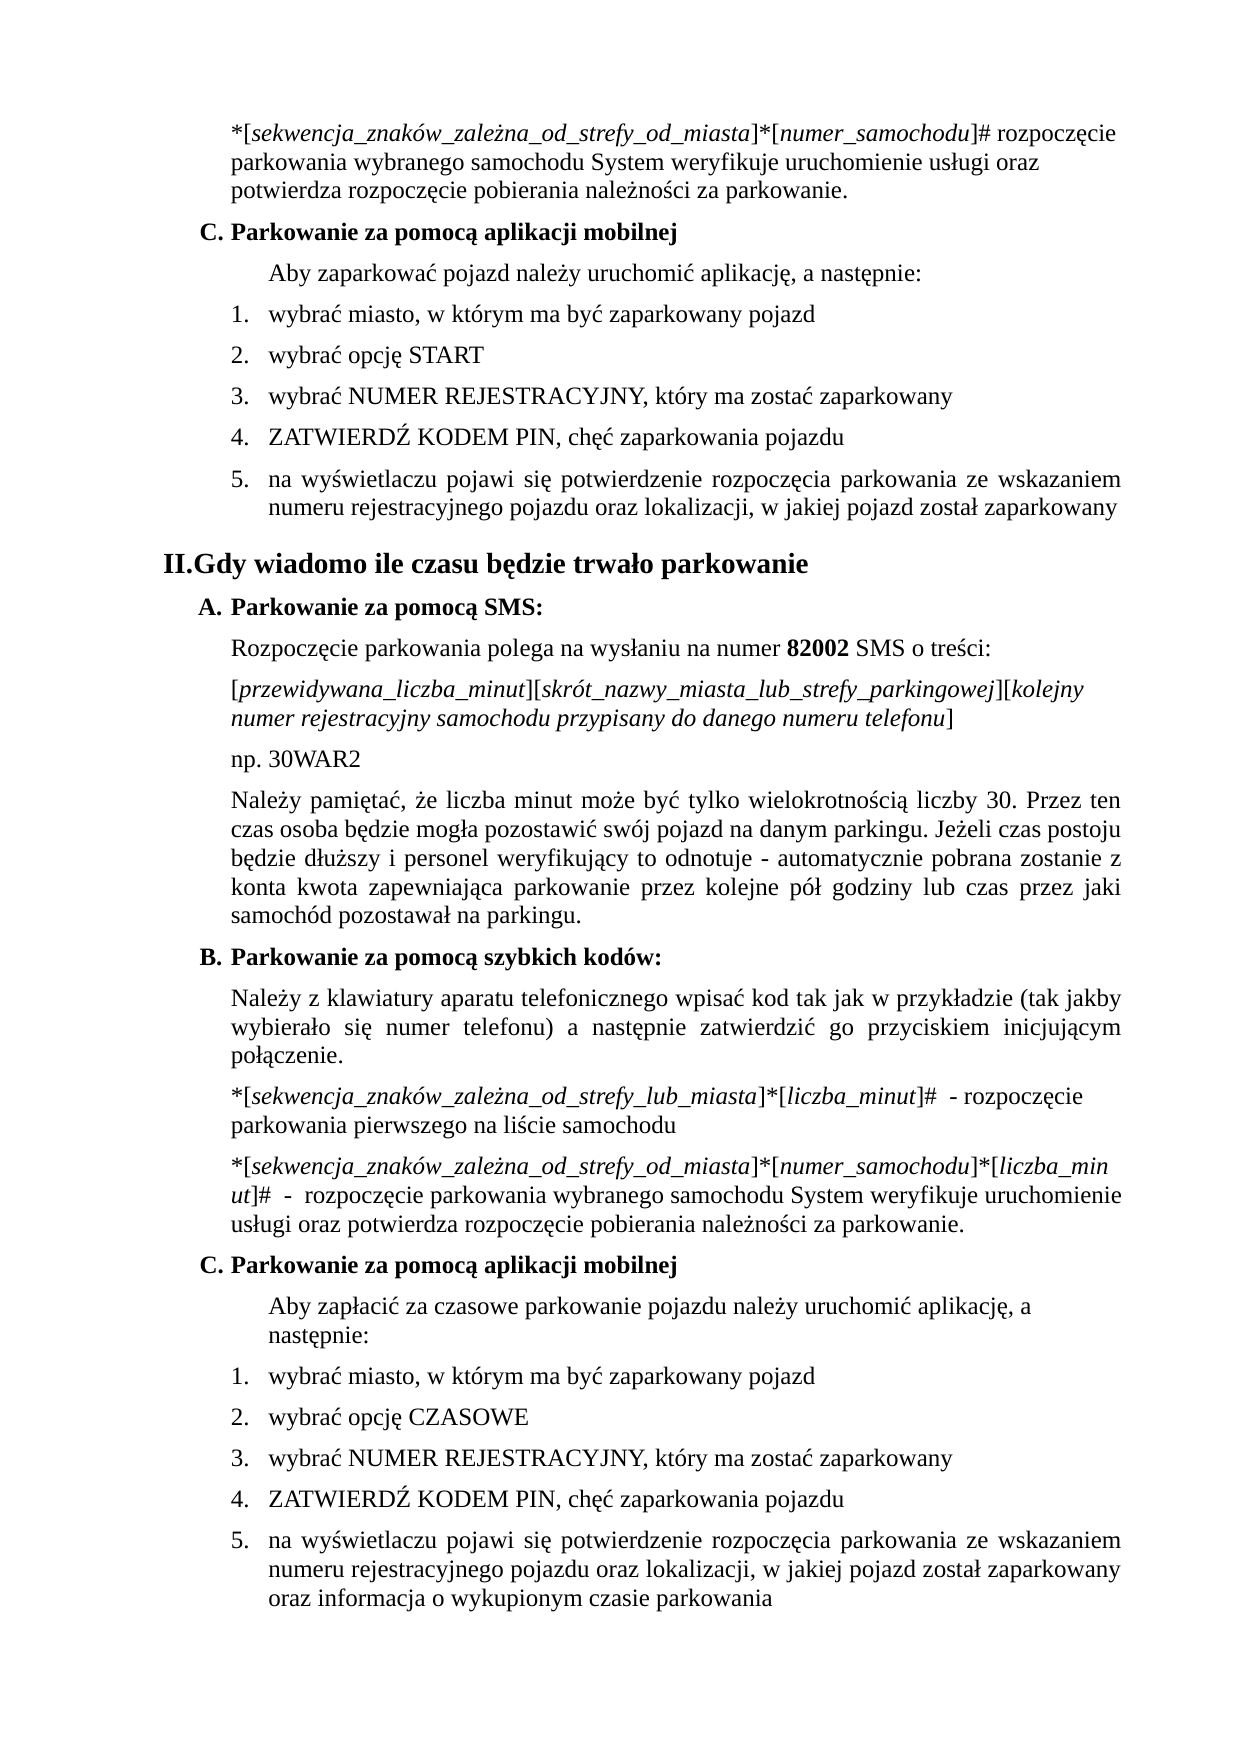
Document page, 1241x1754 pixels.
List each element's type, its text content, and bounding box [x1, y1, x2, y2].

list *[sekwencja_znaków_zależna_od_strefy_od_miasta]*[numer_samochodu]# rozpoczęcie parkowania wybranego samochodu System weryfikuje uruchomienie usługi oraz potwierdza rozpoczęcie pobierania należności za parkowanie. [193, 118, 1122, 204]
list *[sekwencja_znaków_zależna_od_strefy_od_miasta]*[numer_samochodu]*[liczba_minut]# - rozpoczęcie parkowania wybranego samochodu System weryfikuje uruchomienie usługi oraz potwierdza rozpoczęcie pobierania należności za parkowanie. [193, 1151, 1122, 1238]
list Parkowanie za pomocą aplikacji mobilnej [193, 1250, 1122, 1279]
list ZATWIERDŹ KODEM PIN, chęć zaparkowania pojazdu [231, 422, 1122, 451]
list na wyświetlaczu pojawi się potwierdzenie rozpoczęcia parkowania ze wskazaniem numeru rejestracyjnego pojazdu oraz lokalizacji, w jakiej pojazd został zaparkowany oraz informacja o wykupionym czasie parkowania [231, 1526, 1122, 1612]
list [przewidywana_liczba_minut][skrót_nazwy_miasta_lub_strefy_parkingowej][kolejny numer rejestracyjny samochodu przypisany do danego numeru telefonu] [193, 674, 1122, 732]
list *[sekwencja_znaków_zależna_od_strefy_lub_miasta]*[liczba_minut]# - rozpoczęcie parkowania pierwszego na liście samochodu [193, 1081, 1122, 1139]
list Należy z klawiatury aparatu telefonicznego wpisać kod tak jak w przykładzie (tak jakby wybierało się numer telefonu) a następnie zatwierdzić go przyciskiem inicjującym połączenie. [193, 983, 1122, 1069]
list na wyświetlaczu pojawi się potwierdzenie rozpoczęcia parkowania ze wskazaniem numeru rejestracyjnego pojazdu oraz lokalizacji, w jakiej pojazd został zaparkowany [231, 464, 1122, 521]
list wybrać NUMER REJESTRACYJNY, który ma zostać zaparkowany [231, 1443, 1122, 1472]
list wybrać miasto, w którym ma być zaparkowany pojazd [231, 299, 1122, 328]
list Parkowanie za pomocą szybkich kodów: [193, 942, 1122, 970]
list Rozpoczęcie parkowania polega na wysłaniu na numer 82002 SMS o treści: [193, 633, 1122, 662]
list wybrać miasto, w którym ma być zaparkowany pojazd [231, 1361, 1122, 1390]
list wybrać opcję CZASOWE [231, 1402, 1122, 1431]
list Parkowanie za pomocą aplikacji mobilnej [193, 217, 1122, 246]
list Aby zapłacić za czasowe parkowanie pojazdu należy uruchomić aplikację, a następnie: [231, 1291, 1122, 1349]
list Należy pamiętać, że liczba minut może być tylko wielokrotnością liczby 30. Przez ten czas osoba będzie mogła pozostawić swój pojazd na danym parkingu. Jeżeli czas postoju będzie dłuższy i personel weryfikujący to odnotuje - automatycznie pobrana zostanie z konta kwota zapewniająca parkowanie przez kolejne pół godziny lub czas przez jaki samochód pozostawał na parkingu. [193, 786, 1122, 929]
list np. 30WAR2 [193, 744, 1122, 773]
list ZATWIERDŹ KODEM PIN, chęć zaparkowania pojazdu [231, 1484, 1122, 1513]
list wybrać NUMER REJESTRACYJNY, który ma zostać zaparkowany [231, 381, 1122, 410]
list wybrać opcję START [231, 340, 1122, 369]
subtitle Gdy wiadomo ile czasu będzie trwało parkowanie [156, 546, 1122, 580]
list Parkowanie za pomocą SMS: [193, 592, 1122, 621]
list Aby zaparkować pojazd należy uruchomić aplikację, a następnie: [231, 258, 1122, 287]
